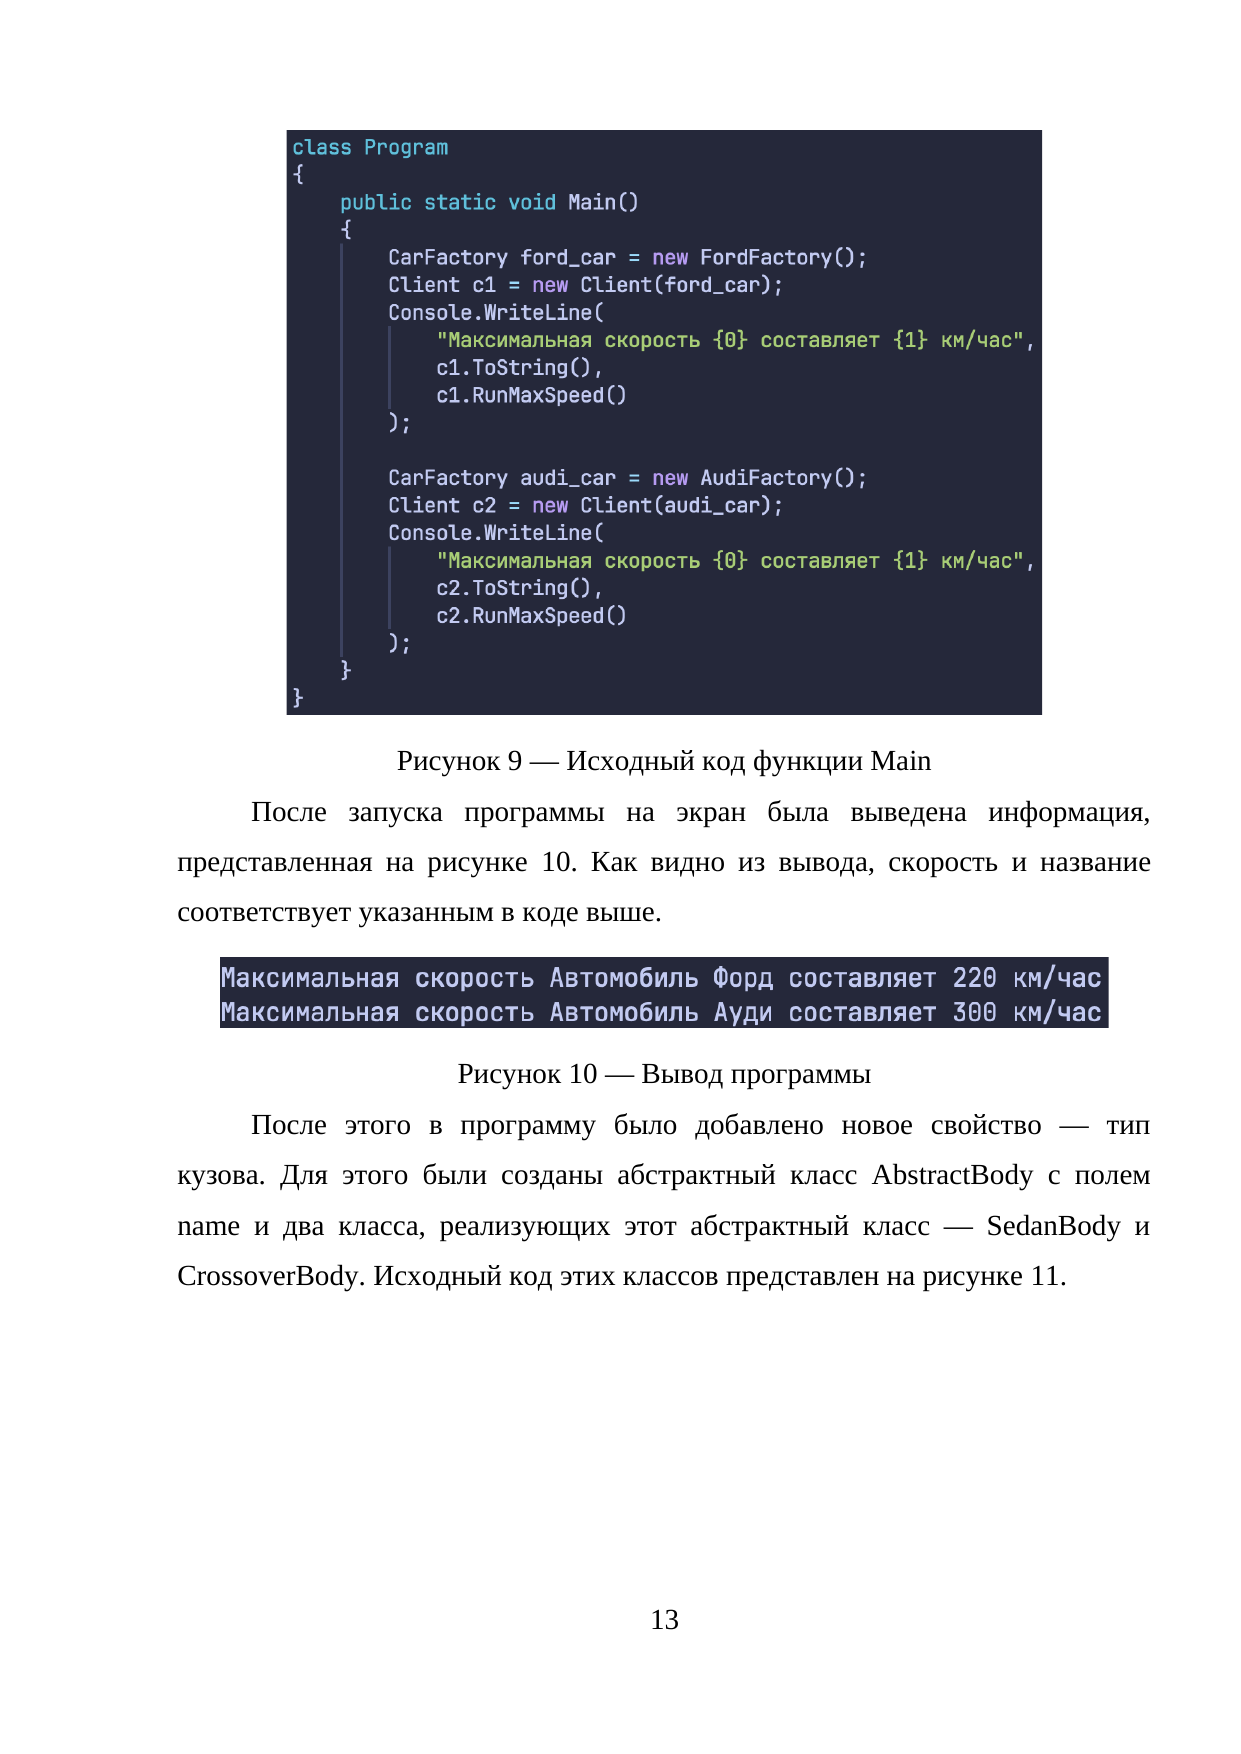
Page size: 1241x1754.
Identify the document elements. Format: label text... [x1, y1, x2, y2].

picture [286, 130, 1043, 715]
text Рисунок 9 — Исходный код функции Main [287, 715, 1042, 777]
picture [220, 957, 1109, 1028]
text После этого в программу было добавлено новое свойство — тип кузова. Для этого были созданы абстрактный класс AbstractBody с полем name и два класса, реализующих этот абстрактный класс — SedanBody и CrossoverBody. Исходный код этих классов представлен на рисунке 11. [177, 1107, 1152, 1291]
text Рисунок 10 — Вывод программы [220, 1028, 1108, 1090]
text После запуска программы на экран была выведена информация, представленная на рисунке 10. Как видно из вывода, скорость и название соответствует указанным в коде выше. [177, 794, 1152, 928]
